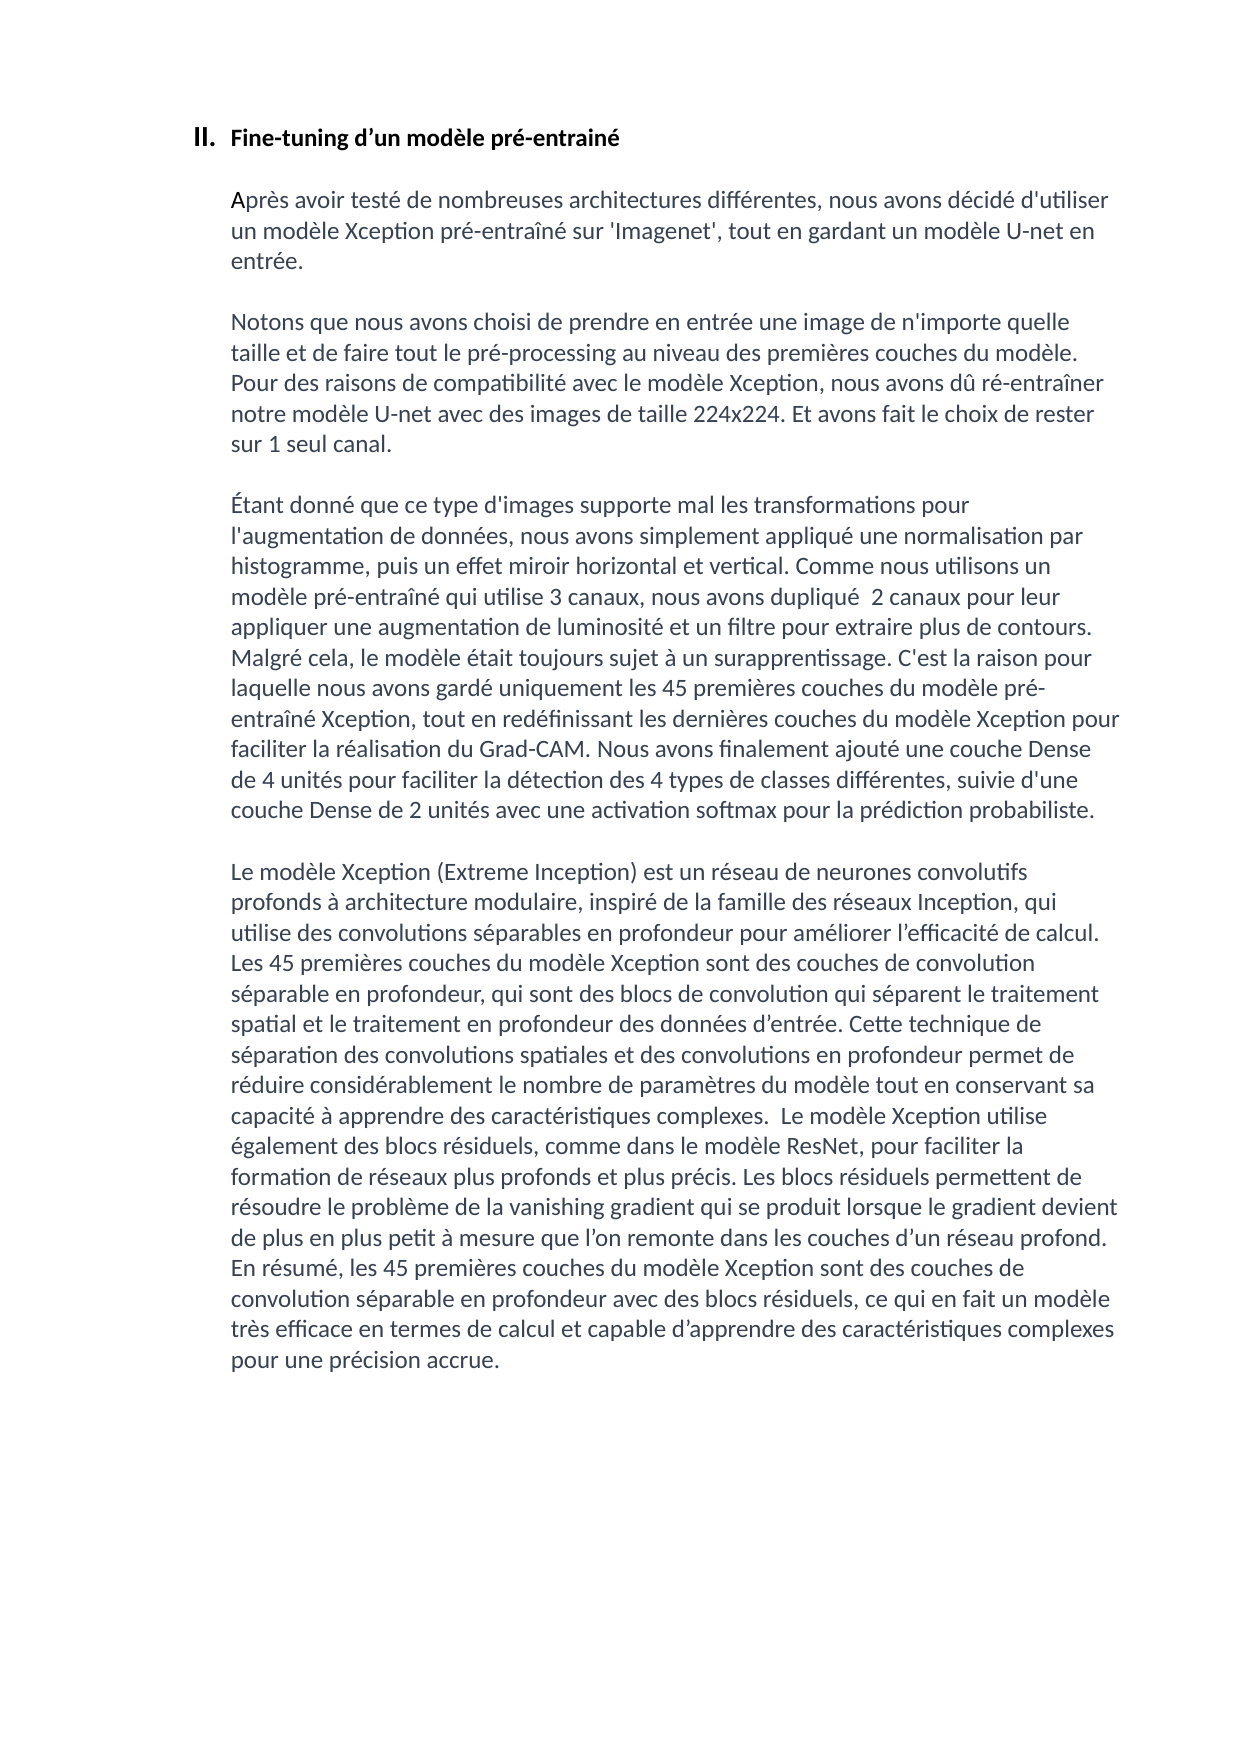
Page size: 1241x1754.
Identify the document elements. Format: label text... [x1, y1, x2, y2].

list Fine-tuning d’un modèle pré-entrainé Après avoir testé de nombreuses architectures différentes, nous avons décidé d'utiliser un modèle Xception pré-entraîné sur 'Imagenet', tout en gardant un modèle U-net en entrée. Notons que nous avons choisi de prendre en entrée une image de n'importe quelle taille et de faire tout le pré-processing au niveau des premières couches du modèle. Pour des raisons de compatibilité avec le modèle Xception, nous avons dû ré-entraîner notre modèle U-net avec des images de taille 224x224. Et avons fait le choix de rester sur 1 seul canal. Étant donné que ce type d'images supporte mal les transformations pour l'augmentation de données, nous avons simplement appliqué une normalisation par histogramme, puis un effet miroir horizontal et vertical. Comme nous utilisons un modèle pré-entraîné qui utilise 3 canaux, nous avons dupliqué 2 canaux pour leur appliquer une augmentation de luminosité et un filtre pour extraire plus de contours. Malgré cela, le modèle était toujours sujet à un surapprentissage. C'est la raison pour laquelle nous avons gardé uniquement les 45 premières couches du modèle pré-entraîné Xception, tout en redéfinissant les dernières couches du modèle Xception pour faciliter la réalisation du Grad-CAM. Nous avons finalement ajouté une couche Dense de 4 unités pour faciliter la détection des 4 types de classes différentes, suivie d'une couche Dense de 2 unités avec une activation softmax pour la prédiction probabiliste. Le modèle Xception (Extreme Inception) est un réseau de neurones convolutifs profonds à architecture modulaire, inspiré de la famille des réseaux Inception, qui utilise des convolutions séparables en profondeur pour améliorer l’efficacité de calcul. Les 45 premières couches du modèle Xception sont des couches de convolution séparable en profondeur, qui sont des blocs de convolution qui séparent le traitement spatial et le traitement en profondeur des données d’entrée. Cette technique de séparation des convolutions spatiales et des convolutions en profondeur permet de réduire considérablement le nombre de paramètres du modèle tout en conservant sa capacité à apprendre des caractéristiques complexes. Le modèle Xception utilise également des blocs résiduels, comme dans le modèle ResNet, pour faciliter la formation de réseaux plus profonds et plus précis. Les blocs résiduels permettent de résoudre le problème de la vanishing gradient qui se produit lorsque le gradient devient de plus en plus petit à mesure que l’on remonte dans les couches d’un réseau profond. En résumé, les 45 premières couches du modèle Xception sont des couches de convolution séparable en profondeur avec des blocs résiduels, ce qui en fait un modèle très efficace en termes de calcul et capable d’apprendre des caractéristiques complexes pour une précision accrue. [193, 118, 1122, 1619]
